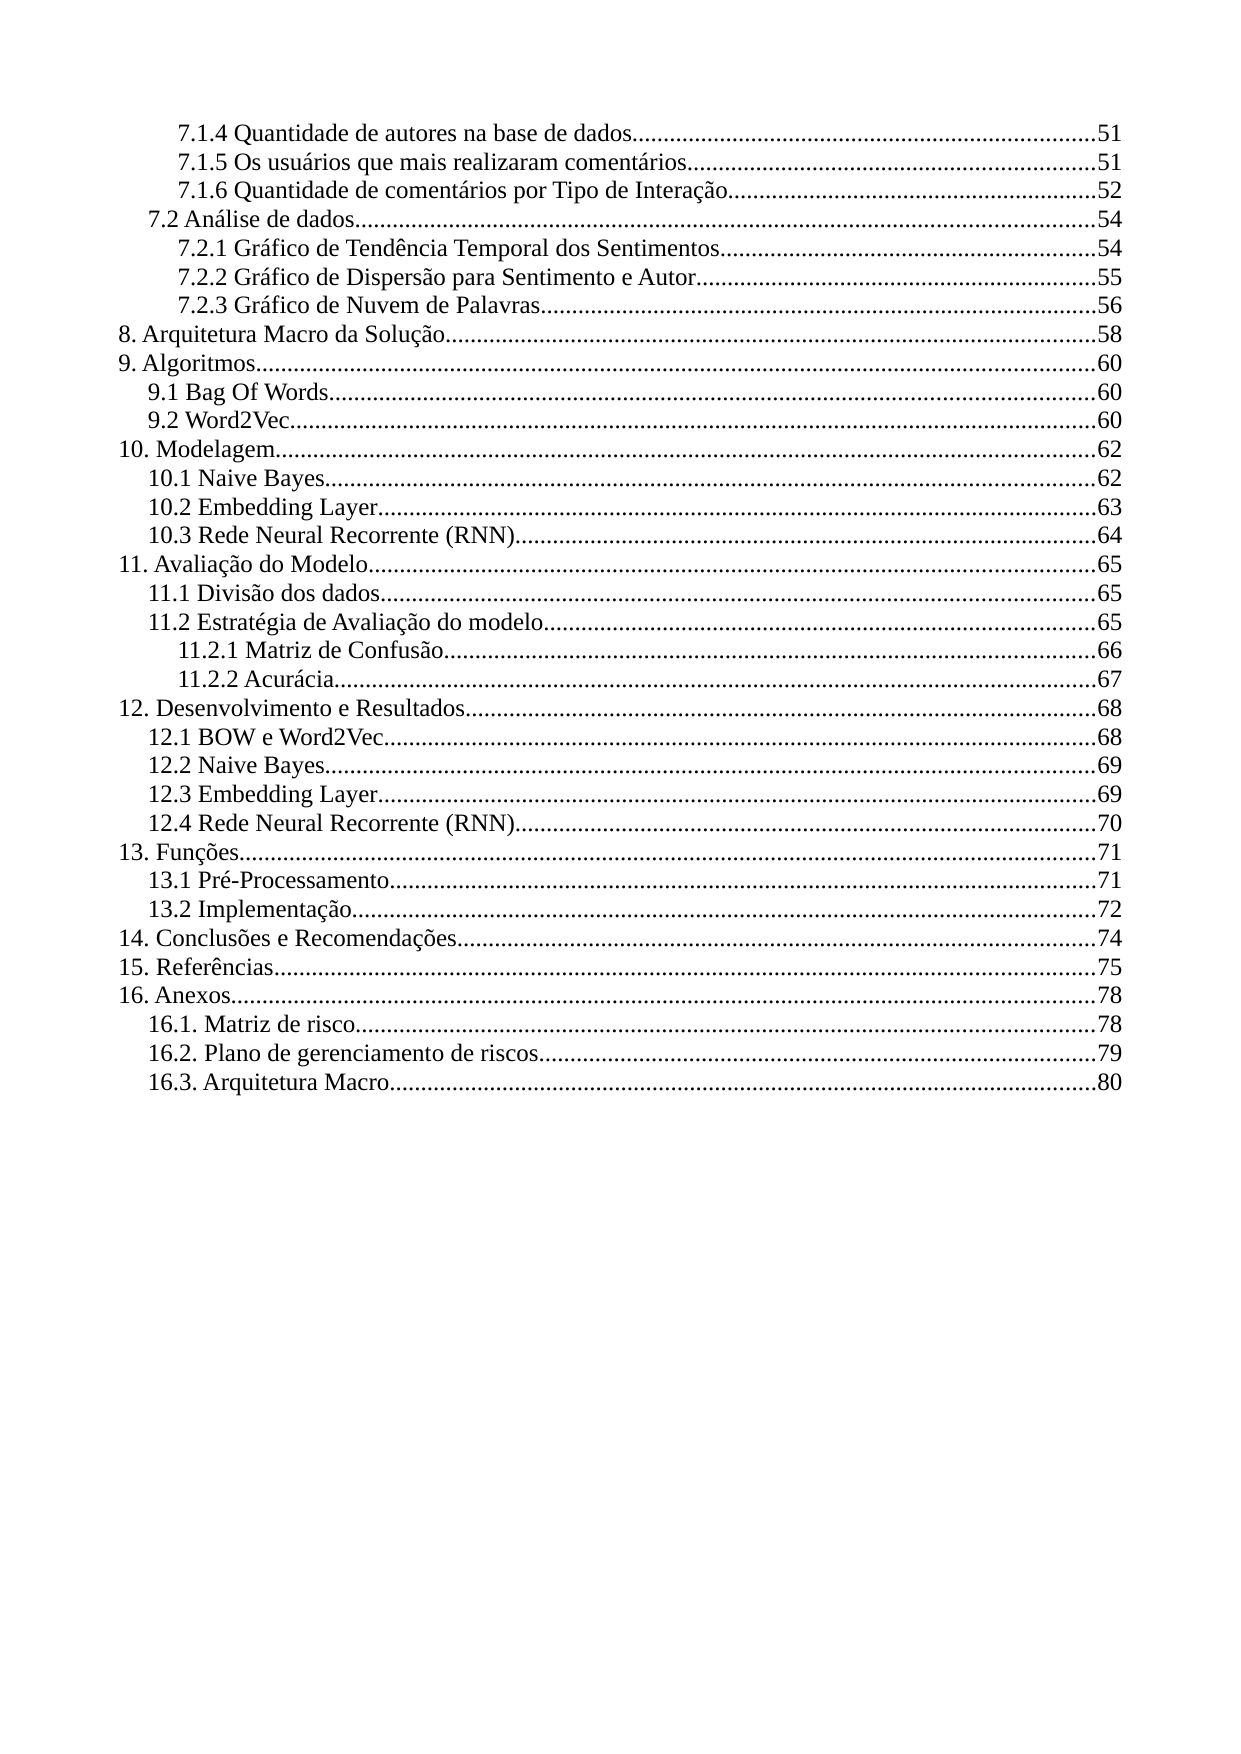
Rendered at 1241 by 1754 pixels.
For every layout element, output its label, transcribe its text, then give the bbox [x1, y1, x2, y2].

text 13.2 Implementação 72 [148, 894, 1122, 923]
text 12.1 BOW e Word2Vec 68 [148, 722, 1122, 751]
text 16.1. Matriz de risco 78 [148, 1009, 1122, 1038]
text 10.2 Embedding Layer 63 [148, 492, 1122, 521]
text 13.1 Pré-Processamento 71 [148, 866, 1122, 894]
text 15. Referências 75 [118, 952, 1122, 981]
text 12.2 Naive Bayes 69 [148, 751, 1122, 779]
text 7.1.4 Quantidade de autores na base de dados 51 [177, 118, 1122, 147]
text 12. Desenvolvimento e Resultados 68 [118, 693, 1122, 722]
text 10.1 Naive Bayes 62 [148, 463, 1122, 492]
text 7.2.1 Gráfico de Tendência Temporal dos Sentimentos 54 [177, 233, 1122, 262]
text 10.3 Rede Neural Recorrente (RNN) 64 [148, 521, 1122, 549]
text 11. Avaliação do Modelo 65 [118, 549, 1122, 578]
text 13. Funções 71 [118, 837, 1122, 866]
text 11.2.1 Matriz de Confusão 66 [177, 636, 1122, 664]
text 9.2 Word2Vec 60 [148, 406, 1122, 434]
text 12.4 Rede Neural Recorrente (RNN) 70 [148, 808, 1122, 837]
text 7.2.3 Gráfico de Nuvem de Palavras 56 [177, 291, 1122, 319]
text 12.3 Embedding Layer 69 [148, 779, 1122, 808]
text 8. Arquitetura Macro da Solução 58 [118, 319, 1122, 348]
text 11.1 Divisão dos dados 65 [148, 578, 1122, 607]
text 7.2.2 Gráfico de Dispersão para Sentimento e Autor 55 [177, 262, 1122, 291]
text 11.2.2 Acurácia 67 [177, 664, 1122, 693]
text 9.1 Bag Of Words 60 [148, 377, 1122, 406]
text 7.1.6 Quantidade de comentários por Tipo de Interação 52 [177, 176, 1122, 204]
text 7.1.5 Os usuários que mais realizaram comentários 51 [177, 147, 1122, 176]
text 16. Anexos 78 [118, 981, 1122, 1009]
text 14. Conclusões e Recomendações 74 [118, 923, 1122, 952]
text 11.2 Estratégia de Avaliação do modelo 65 [148, 607, 1122, 636]
text 16.3. Arquitetura Macro 80 [148, 1067, 1122, 1096]
text 7.2 Análise de dados 54 [148, 204, 1122, 233]
text 16.2. Plano de gerenciamento de riscos 79 [148, 1038, 1122, 1067]
text 9. Algoritmos 60 [118, 348, 1122, 377]
text 10. Modelagem 62 [118, 434, 1122, 463]
